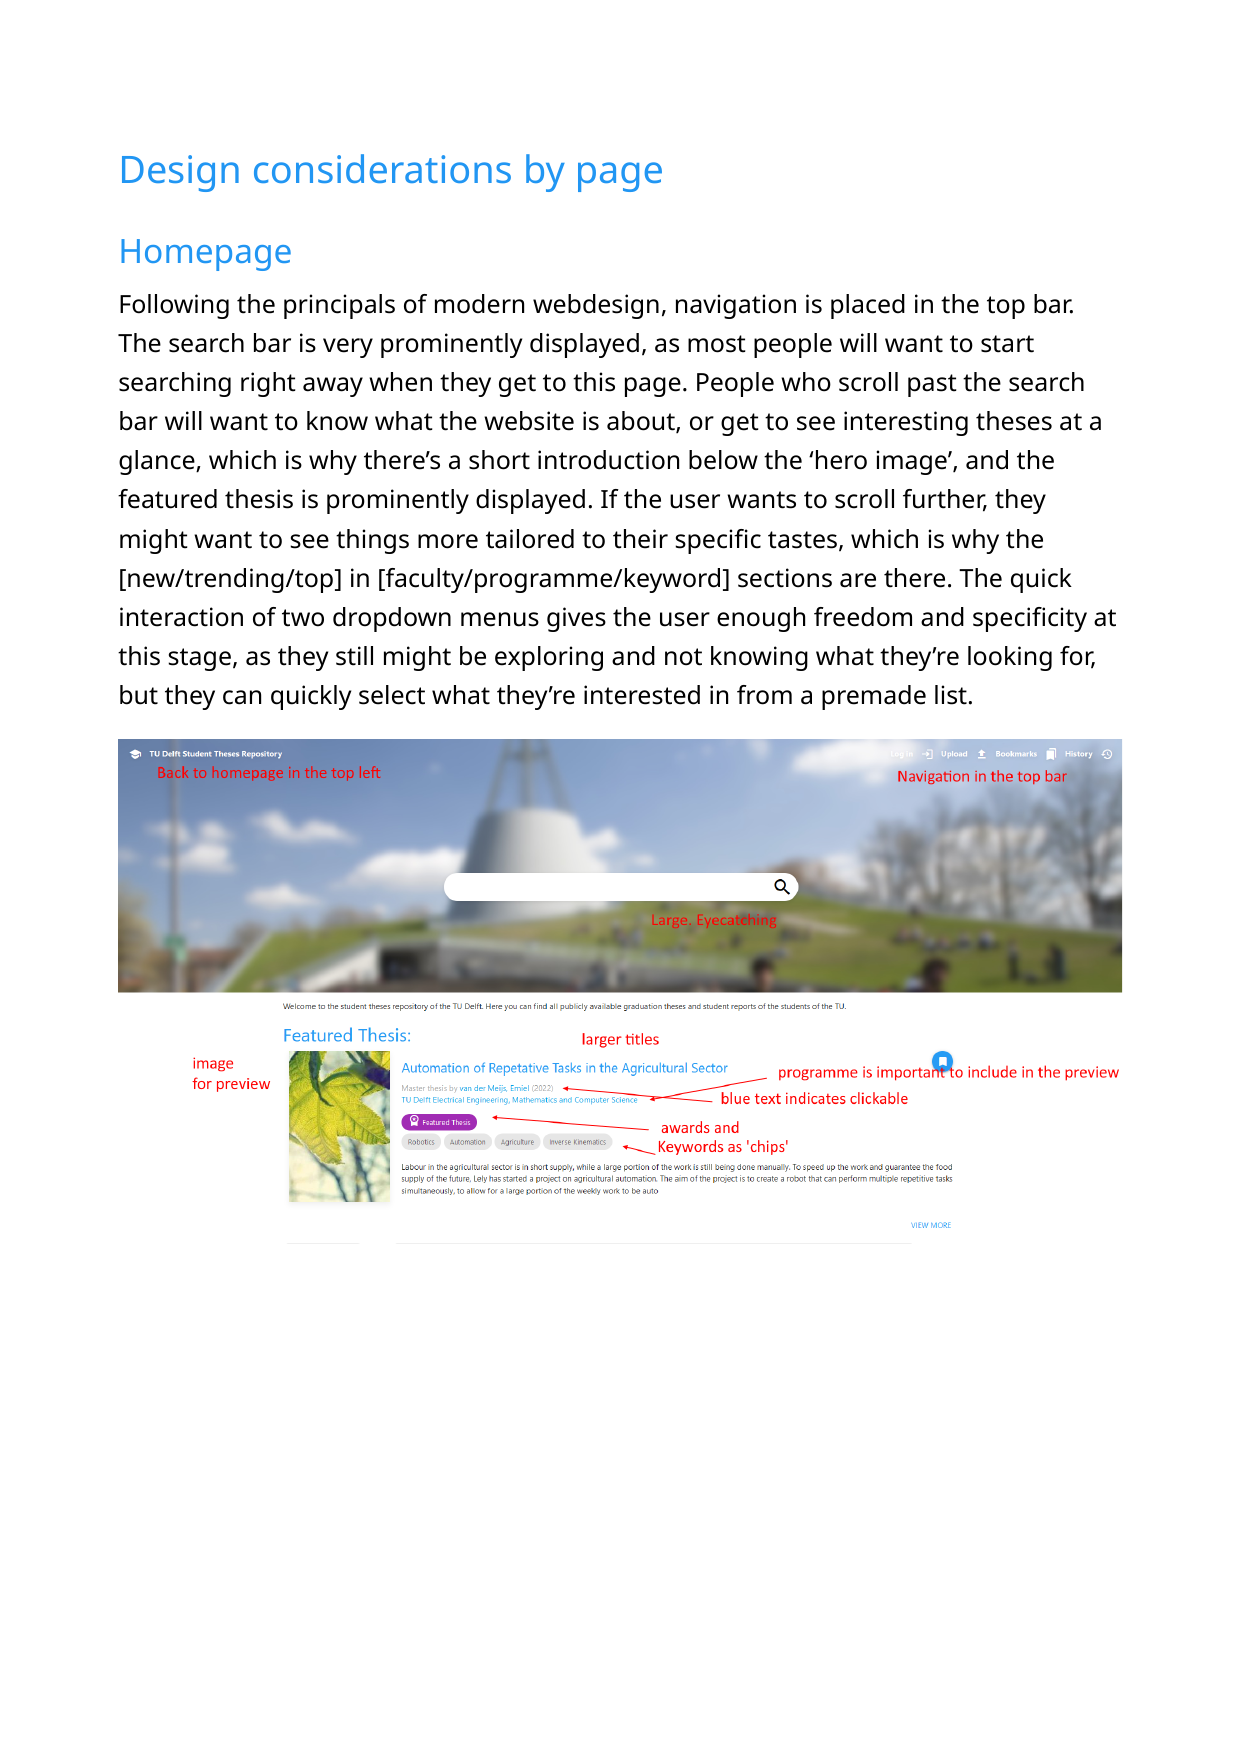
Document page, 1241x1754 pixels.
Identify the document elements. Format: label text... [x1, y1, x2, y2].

text Following the principals of modern webdesign, navigation is placed in the top bar. The search bar is very prominently displayed, as most people will want to start searching right away when they get to this page. People who scroll past the search bar will want to know what the website is about, or get to see interesting theses at a glance, which is why there’s a short introduction below the ‘hero image’, and the featured thesis is prominently displayed. If the user wants to scroll further, they might want to see things more tailored to their specific tastes, which is why the [new/trending/top] in [faculty/programme/keyword] sections are there. The quick interaction of two dropdown menus gives the user enough freedom and specificity at this stage, as they still might be exploring and not knowing what they’re looking for, but they can quickly select what they’re interested in from a premade list. [118, 286, 1122, 712]
picture [118, 739, 1123, 1244]
subtitle Homepage [118, 228, 1122, 274]
subtitle Design considerations by page [118, 143, 1122, 195]
